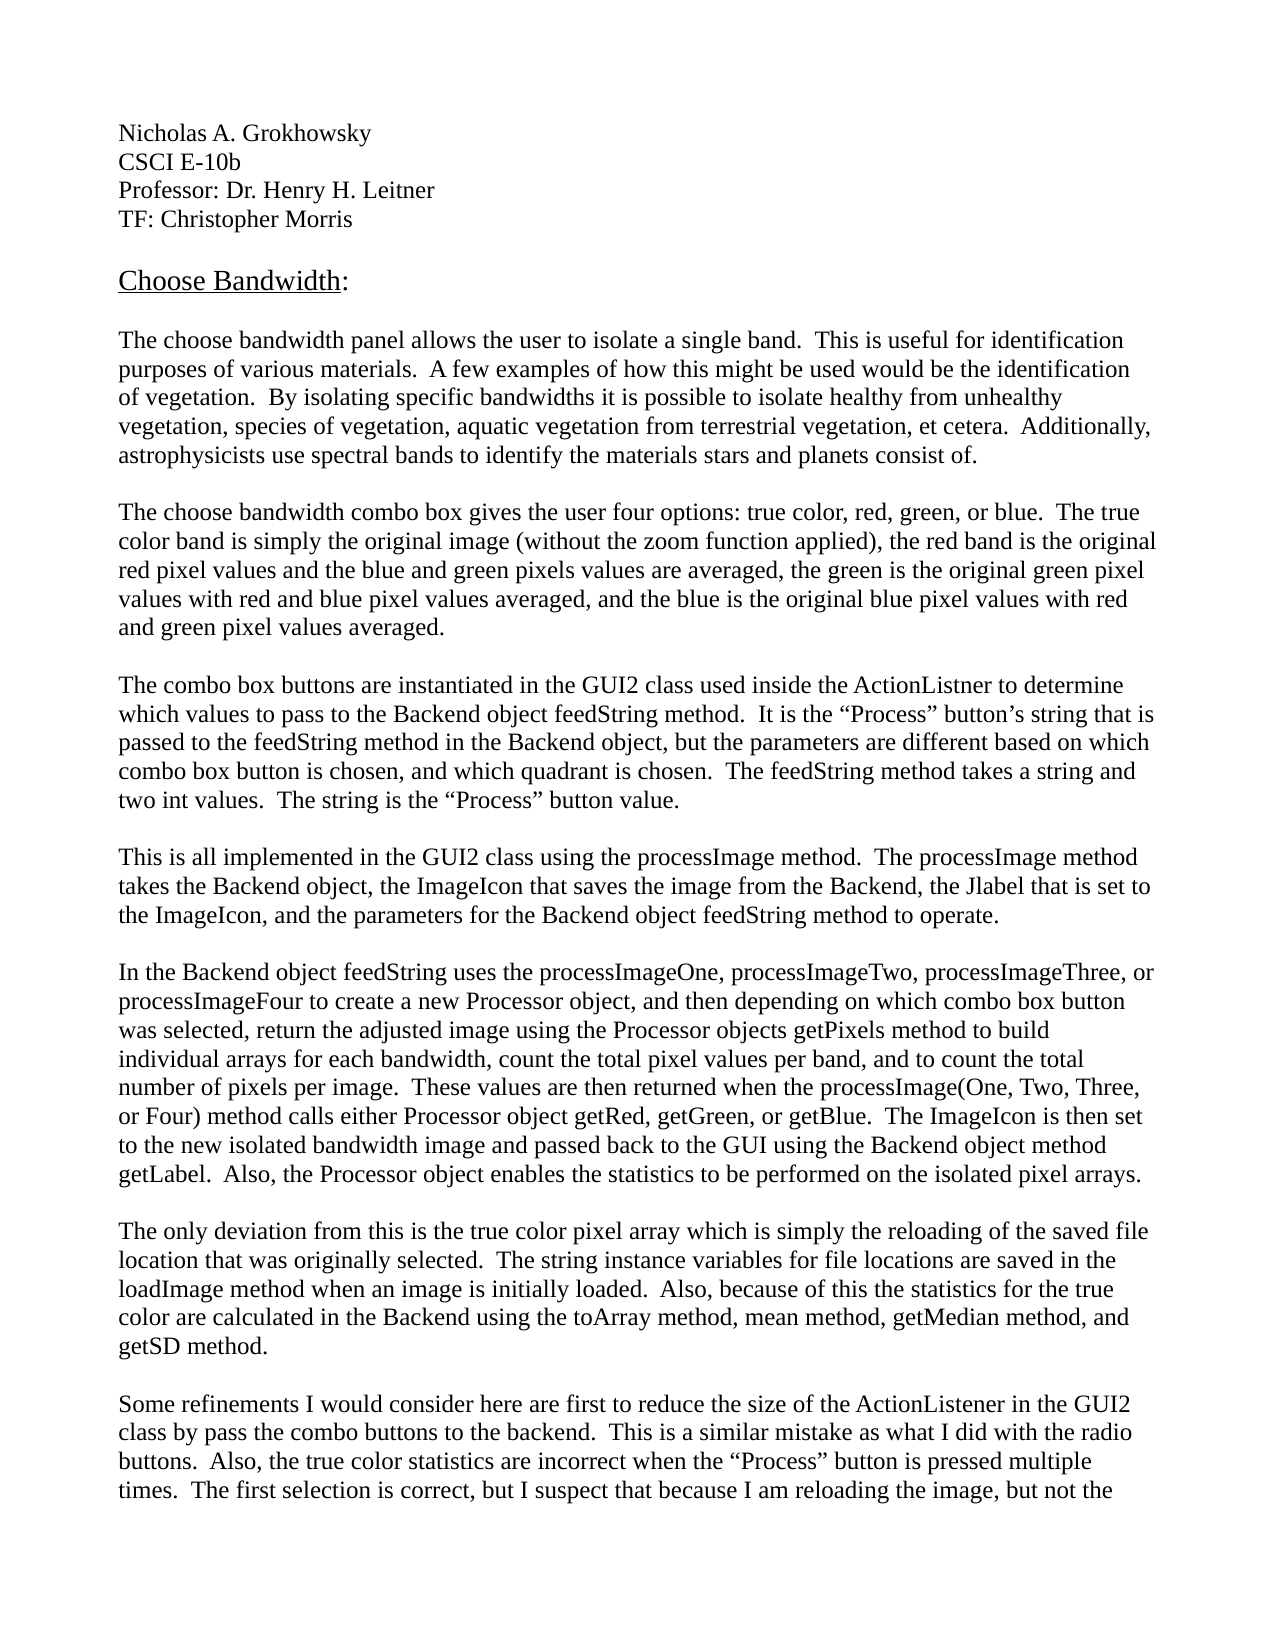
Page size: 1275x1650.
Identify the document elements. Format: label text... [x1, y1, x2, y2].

text Some refinements I would consider here are first to reduce the size of the ActionListener in the GUI2 class by pass the combo buttons to the backend. This is a similar mistake as what I did with the radio buttons. Also, the true color statistics are incorrect when the “Process” button is pressed multiple times. The first selection is correct, but I suspect that because I am reloading the image, but not the [118, 1389, 1157, 1504]
text The choose bandwidth panel allows the user to isolate a single band. This is useful for identification purposes of various materials. A few examples of how this might be used would be the identification of vegetation. By isolating specific bandwidths it is possible to isolate healthy from unhealthy vegetation, species of vegetation, aquatic vegetation from terrestrial vegetation, et cetera. Additionally, astrophysicists use spectral bands to identify the materials stars and planets consist of. [118, 325, 1157, 469]
text In the Backend object feedString uses the processImageOne, processImageTwo, processImageThree, or processImageFour to create a new Processor object, and then depending on which combo box button was selected, return the adjusted image using the Processor objects getPixels method to build individual arrays for each bandwidth, count the total pixel values per band, and to count the total number of pixels per image. These values are then returned when the processImage(One, Two, Three, or Four) method calls either Processor object getRed, getGreen, or getBlue. The ImageIcon is then set to the new isolated bandwidth image and passed back to the GUI using the Backend object method getLabel. Also, the Processor object enables the statistics to be performed on the isolated pixel arrays. [118, 957, 1157, 1187]
text This is all implemented in the GUI2 class using the processImage method. The processImage method takes the Backend object, the ImageIcon that saves the image from the Backend, the Jlabel that is set to the ImageIcon, and the parameters for the Backend object feedString method to operate. [118, 842, 1157, 929]
text Choose Bandwidth: [118, 263, 1157, 296]
text The choose bandwidth combo box gives the user four options: true color, red, green, or blue. The true color band is simply the original image (without the zoom function applied), the red band is the original red pixel values and the blue and green pixels values are averaged, the green is the original green pixel values with red and blue pixel values averaged, and the blue is the original blue pixel values with red and green pixel values averaged. [118, 497, 1157, 641]
text The combo box buttons are instantiated in the GUI2 class used inside the ActionListner to determine which values to pass to the Backend object feedString method. It is the “Process” button’s string that is passed to the feedString method in the Backend object, but the parameters are different based on which combo box button is chosen, and which quadrant is chosen. The feedString method takes a string and two int values. The string is the “Process” button value. [118, 670, 1157, 814]
text The only deviation from this is the true color pixel array which is simply the reloading of the saved file location that was originally selected. The string instance variables for file locations are saved in the loadImage method when an image is initially loaded. Also, because of this the statistics for the true color are calculated in the Backend using the toArray method, mean method, getMedian method, and getSD method. [118, 1216, 1157, 1360]
